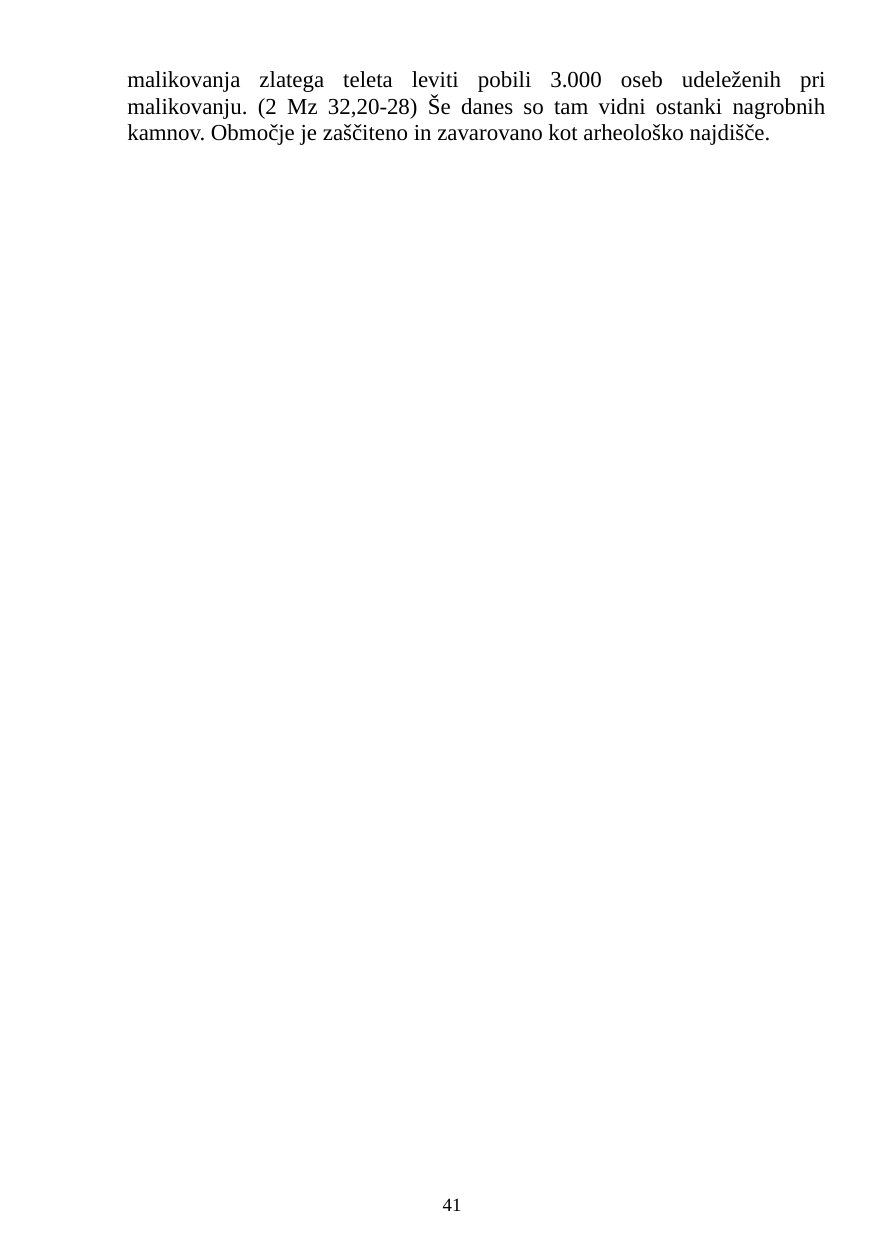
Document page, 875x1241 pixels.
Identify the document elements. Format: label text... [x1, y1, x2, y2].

list malikovanja zlatega teleta leviti pobili 3.000 oseb udeleženih pri malikovanju. (2 Mz 32,20-28) Še danes so tam vidni ostanki nagrobnih kamnov. Območje je zaščiteno in zavarovano kot arheološko najdišče. [106, 66, 827, 145]
